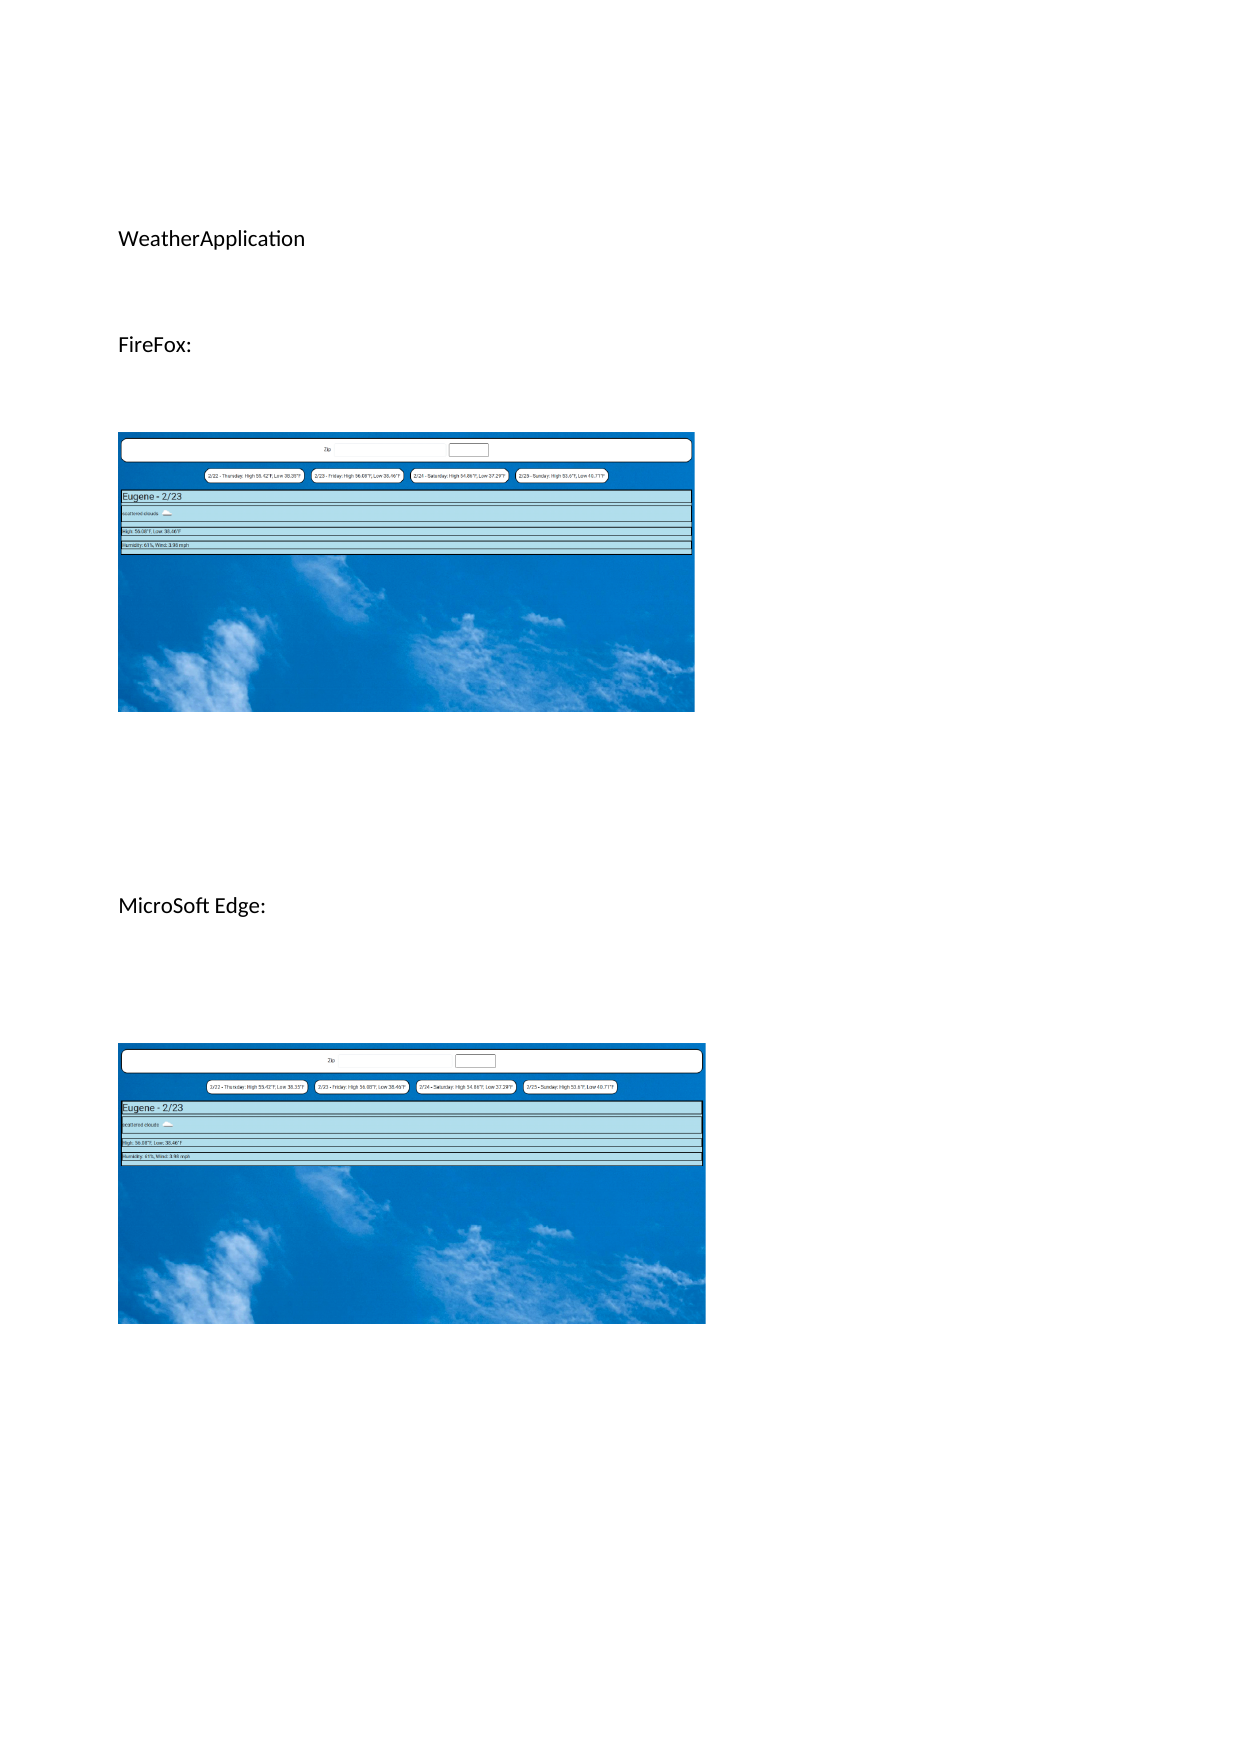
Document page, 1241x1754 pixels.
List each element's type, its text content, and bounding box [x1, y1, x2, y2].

text FireFox: [118, 330, 1122, 358]
text MicroSoft Edge: [118, 892, 1122, 920]
text WeatherApplication [118, 224, 1122, 252]
